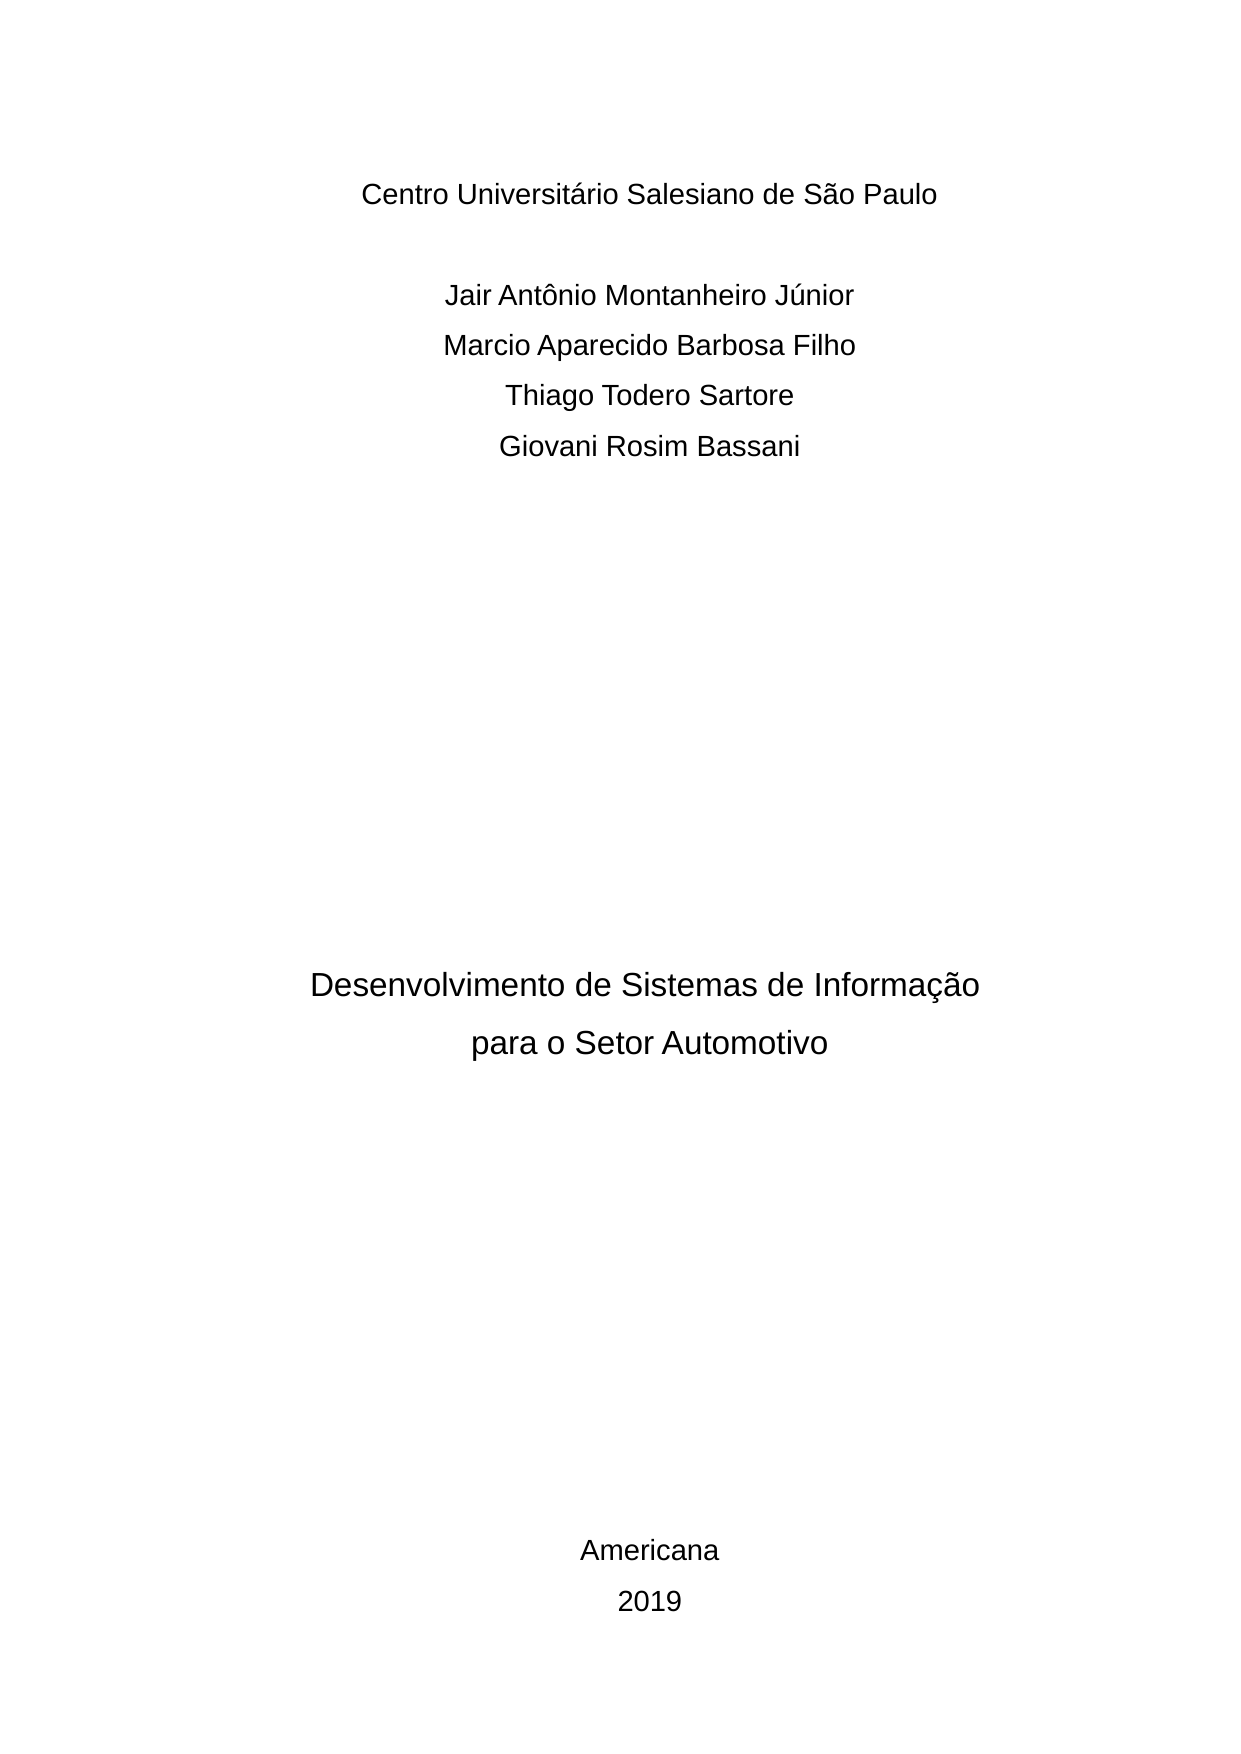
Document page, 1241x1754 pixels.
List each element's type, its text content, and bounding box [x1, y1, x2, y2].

text Jair Antônio Montanheiro Júnior [177, 278, 1122, 311]
text Thiago Todero Sartore [177, 378, 1122, 412]
text Desenvolvimento de Sistemas de Informação [177, 965, 1122, 1004]
text 2019 [177, 1584, 1122, 1617]
text Giovani Rosim Bassani [177, 429, 1122, 462]
text Marcio Aparecido Barbosa Filho [177, 328, 1122, 362]
text para o Setor Automotivo [177, 1023, 1122, 1061]
text Centro Universitário Salesiano de São Paulo [177, 177, 1122, 211]
text Americana [177, 1533, 1122, 1567]
